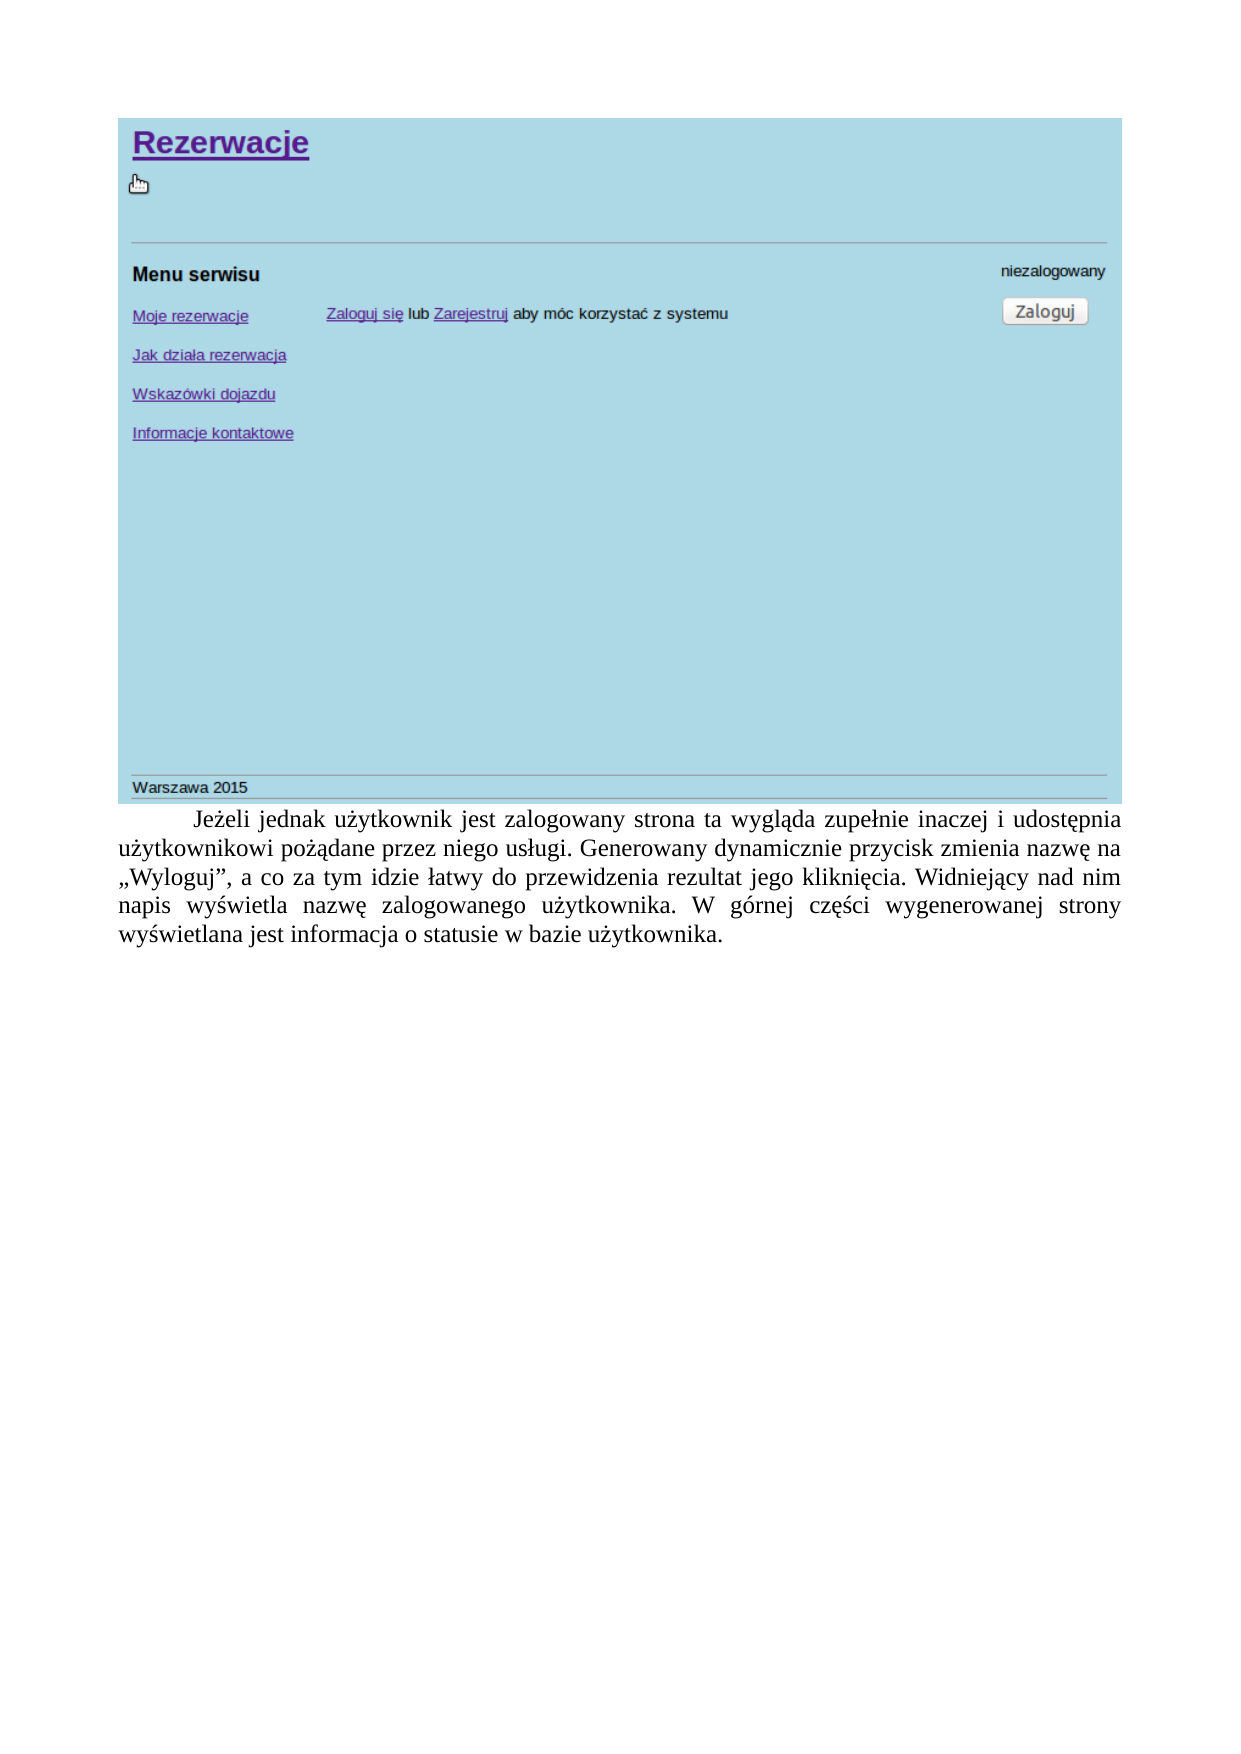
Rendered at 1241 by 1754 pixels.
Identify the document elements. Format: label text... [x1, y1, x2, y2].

picture [118, 118, 1123, 804]
text Jeżeli jednak użytkownik jest zalogowany strona ta wygląda zupełnie inaczej i udostępnia użytkownikowi pożądane przez niego usługi. Generowany dynamicznie przycisk zmienia nazwę na „Wyloguj”, a co za tym idzie łatwy do przewidzenia rezultat jego kliknięcia. Widniejący nad nim napis wyświetla nazwę zalogowanego użytkownika. W górnej części wygenerowanej strony wyświetlana jest informacja o statusie w bazie użytkownika. [118, 804, 1122, 948]
